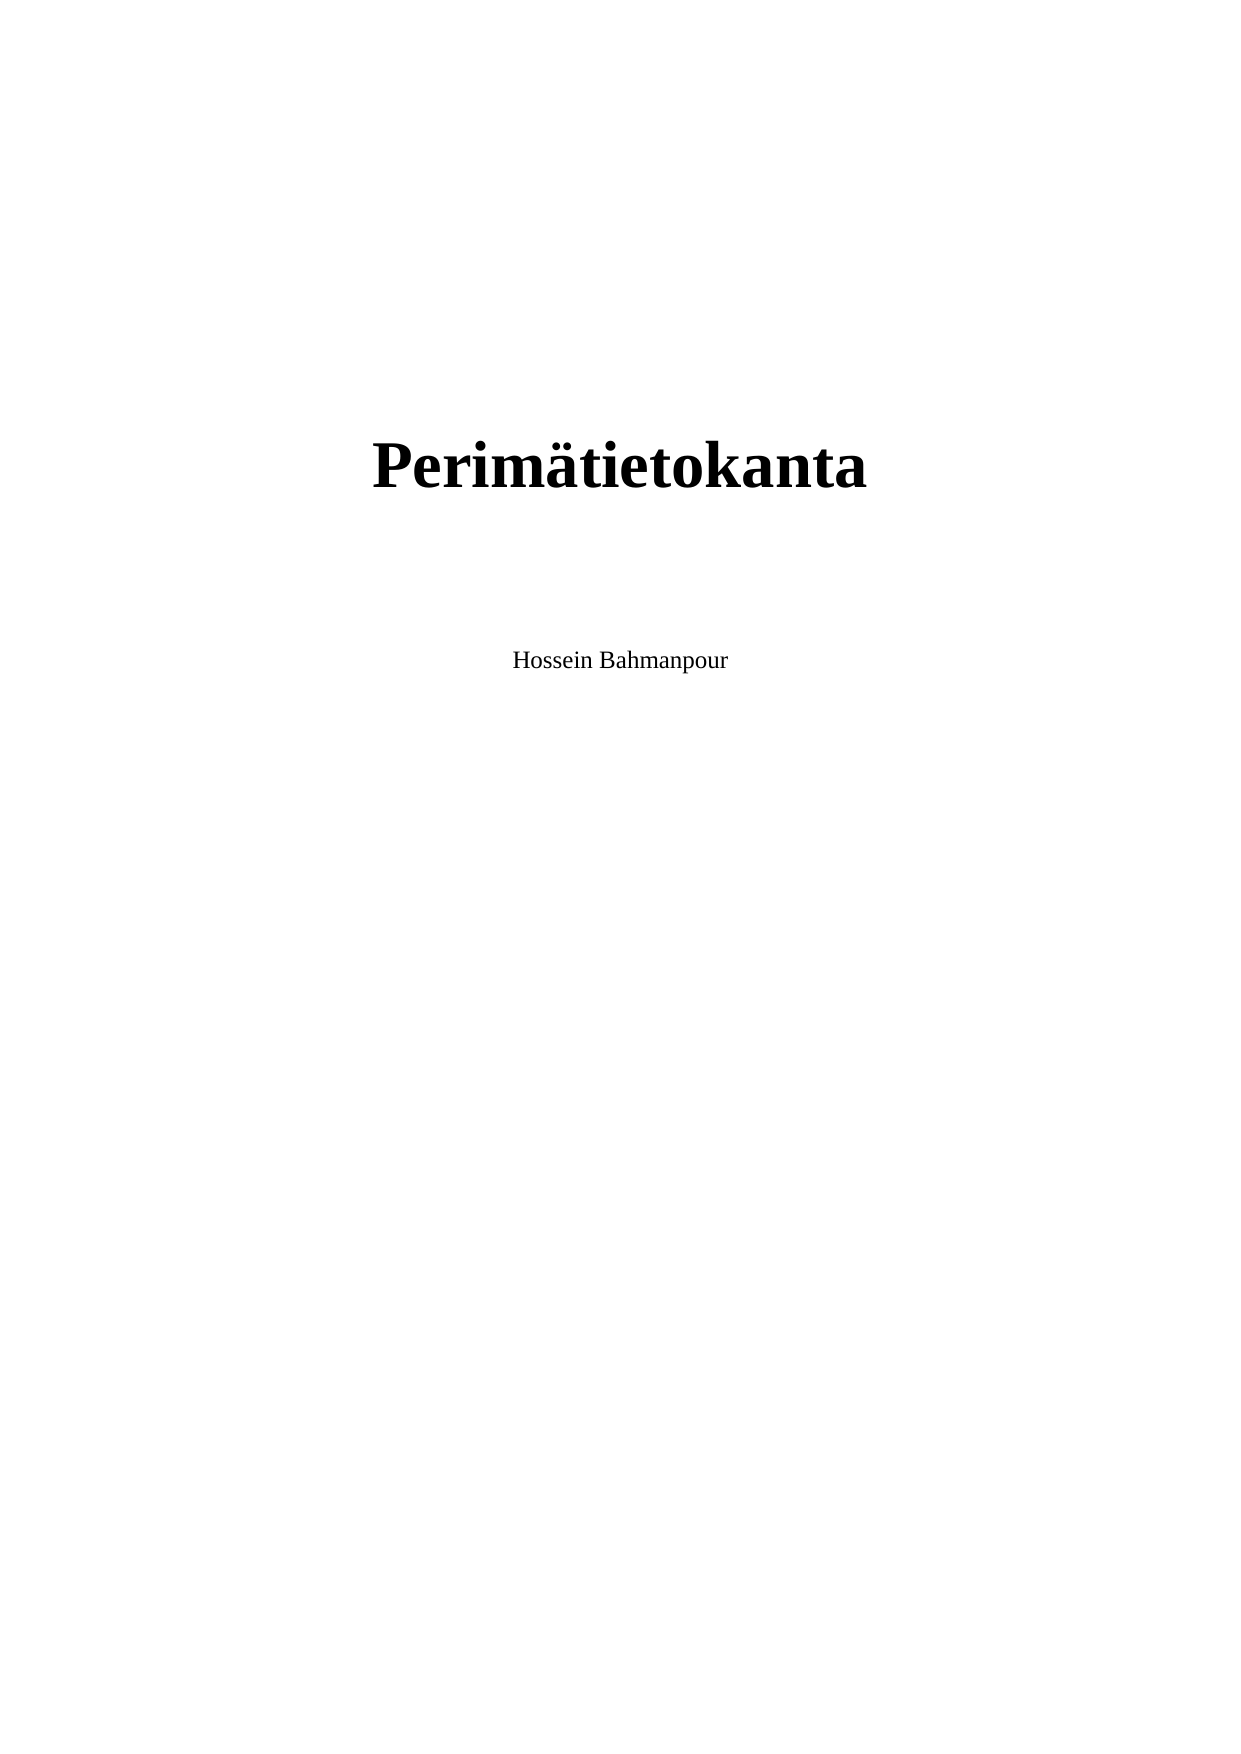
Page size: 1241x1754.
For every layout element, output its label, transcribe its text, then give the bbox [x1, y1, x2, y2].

text Hossein Bahmanpour [118, 645, 1122, 674]
text Perimätietokanta [118, 425, 1122, 501]
